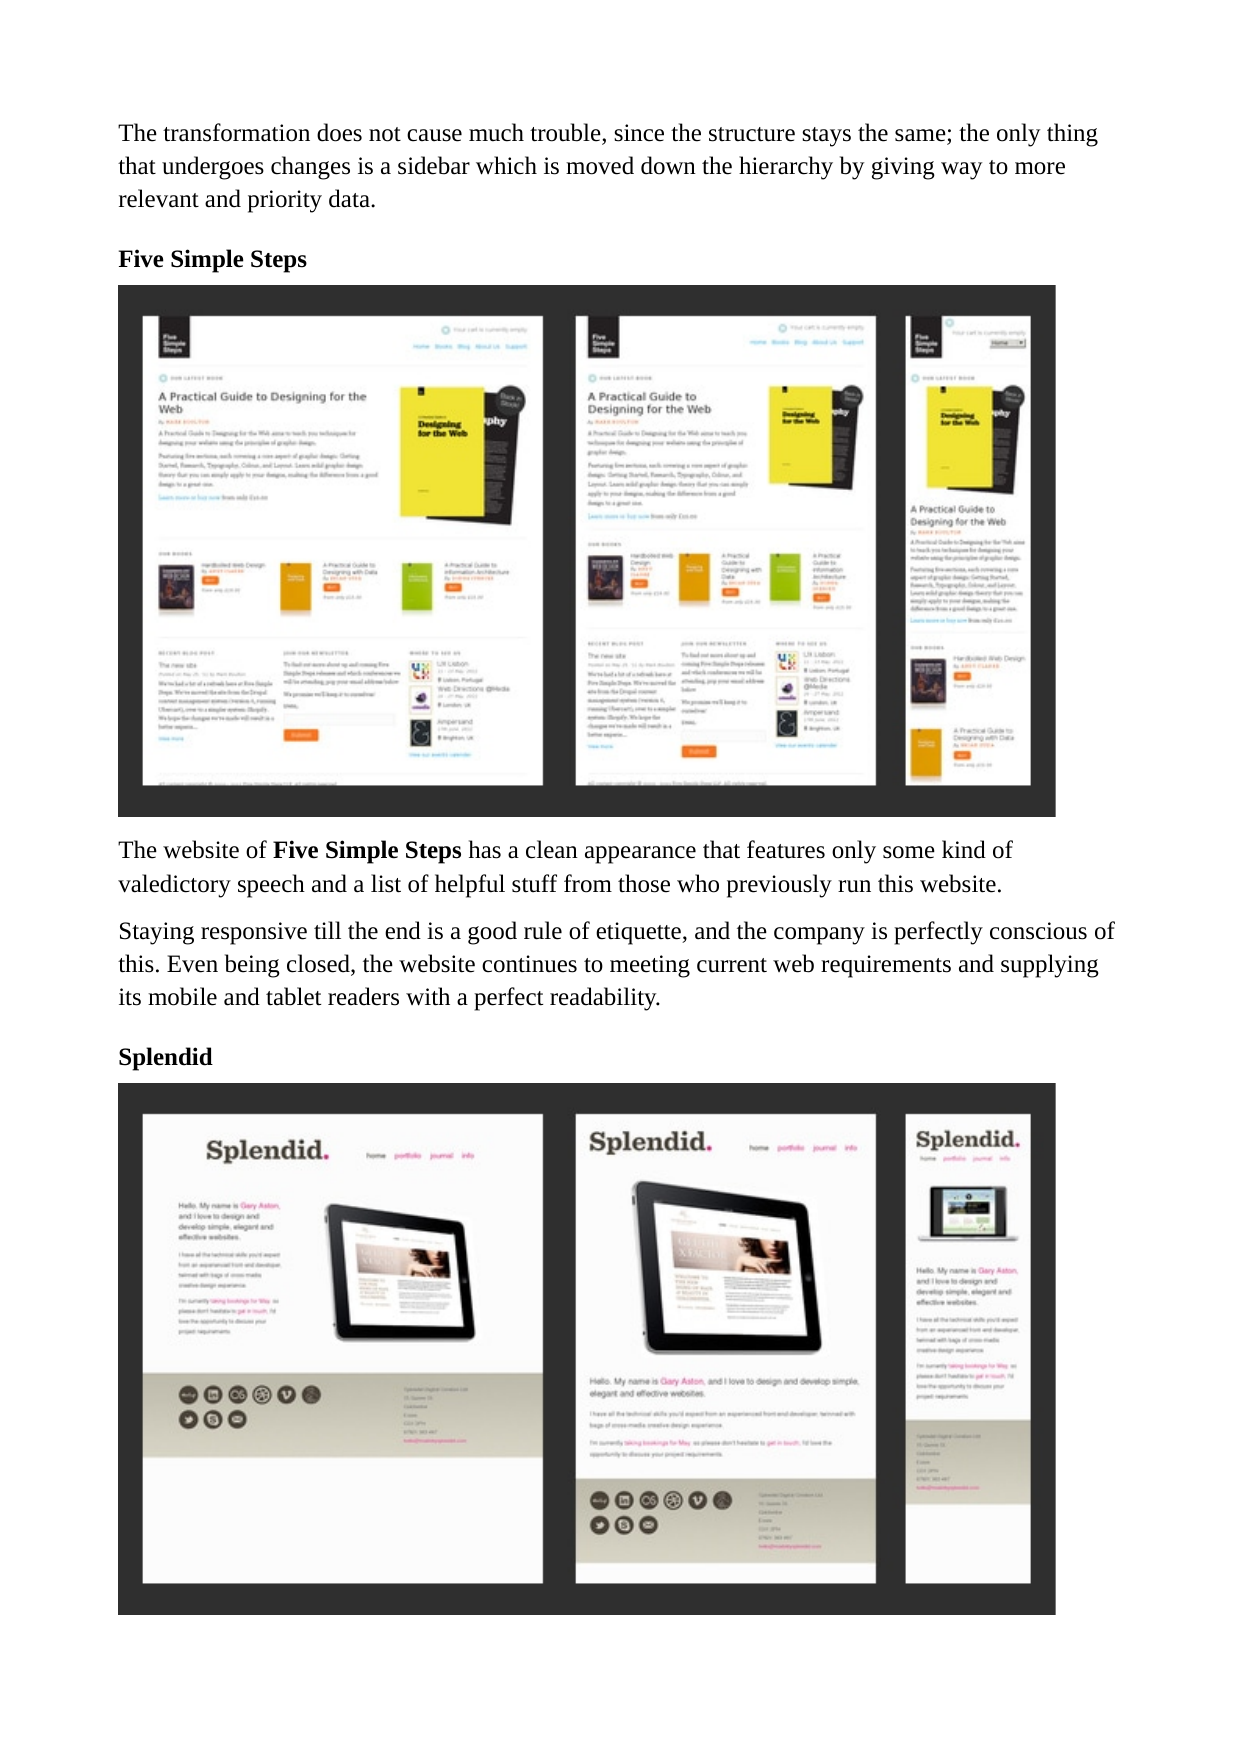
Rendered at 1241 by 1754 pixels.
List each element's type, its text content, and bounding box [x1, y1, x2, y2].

subtitle Splendid [118, 1042, 1122, 1071]
picture [118, 285, 1056, 817]
picture [118, 1083, 1056, 1615]
subtitle Five Simple Steps [118, 244, 1122, 273]
text Staying responsive till the end is a good rule of etiquette, and the company is perfectly conscious of this. Even being closed, the website continues to meeting current web requirements and supplying its mobile and tablet readers with a perfect readability. [118, 916, 1122, 1011]
text The transformation does not cause much trouble, since the structure stays the same; the only thing that undergoes changes is a sidebar which is moved down the hierarchy by giving way to more relevant and priority data. [118, 118, 1122, 213]
text The website of Five Simple Steps has a clean appearance that features only some kind of valedictory speech and a list of helpful stuff from those who previously run this website. [118, 836, 1122, 897]
